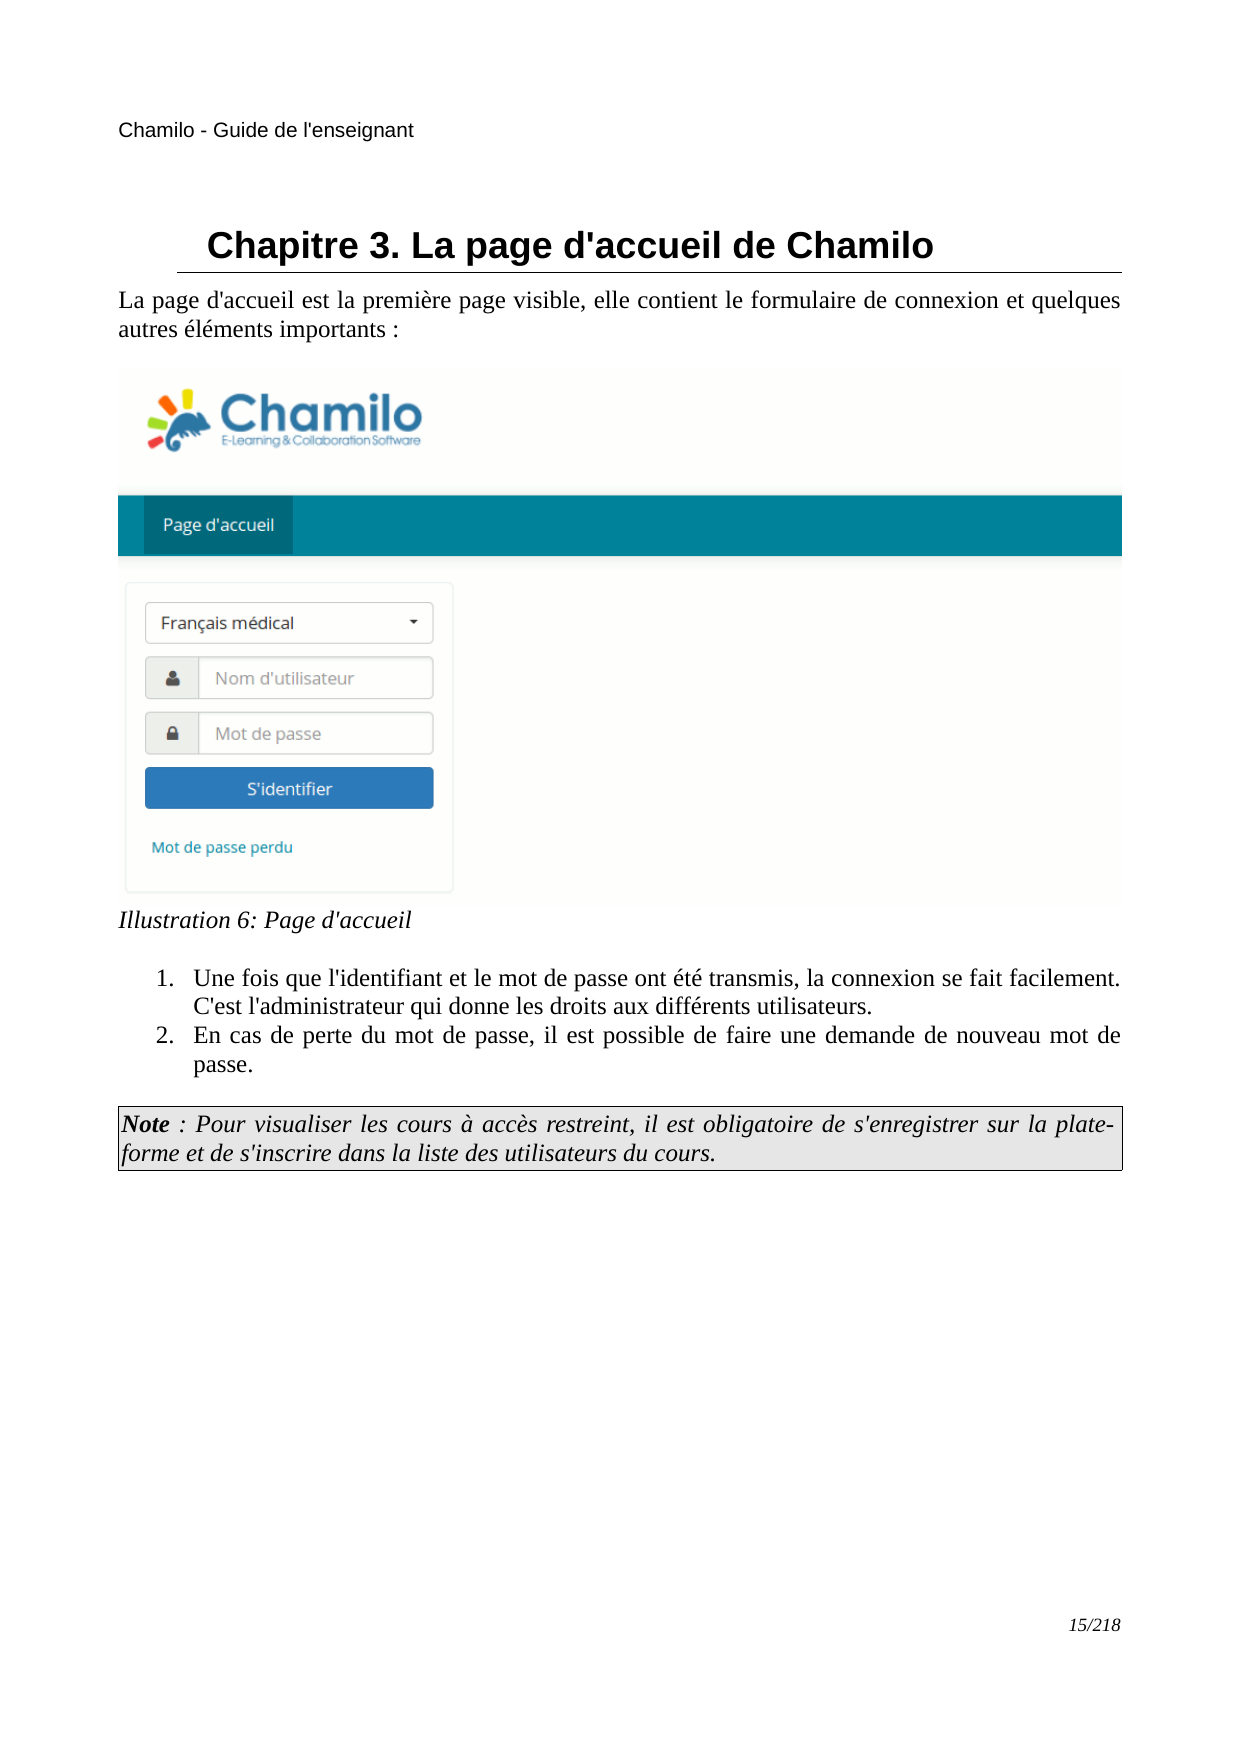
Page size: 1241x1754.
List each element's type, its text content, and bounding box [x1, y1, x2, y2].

list En cas de perte du mot de passe, il est possible de faire une demande de nouveau mot de passe. [156, 1020, 1122, 1078]
text La page d'accueil est la première page visible, elle contient le formulaire de connexion et quelques autres éléments importants : [118, 285, 1122, 343]
subtitle La page d'accueil de Chamilo [177, 190, 1122, 272]
text Note : Pour visualiser les cours à accès restreint, il est obligatoire de s'enregistrer sur la plate-forme et de s'inscrire dans la liste des utilisateurs du cours. [119, 1107, 1122, 1170]
text Illustration 6: Page d'accueil [118, 906, 1122, 934]
picture [118, 367, 1122, 906]
list Une fois que l'identifiant et le mot de passe ont été transmis, la connexion se fait facilement. C'est l'administrateur qui donne les droits aux différents utilisateurs. [156, 963, 1122, 1020]
